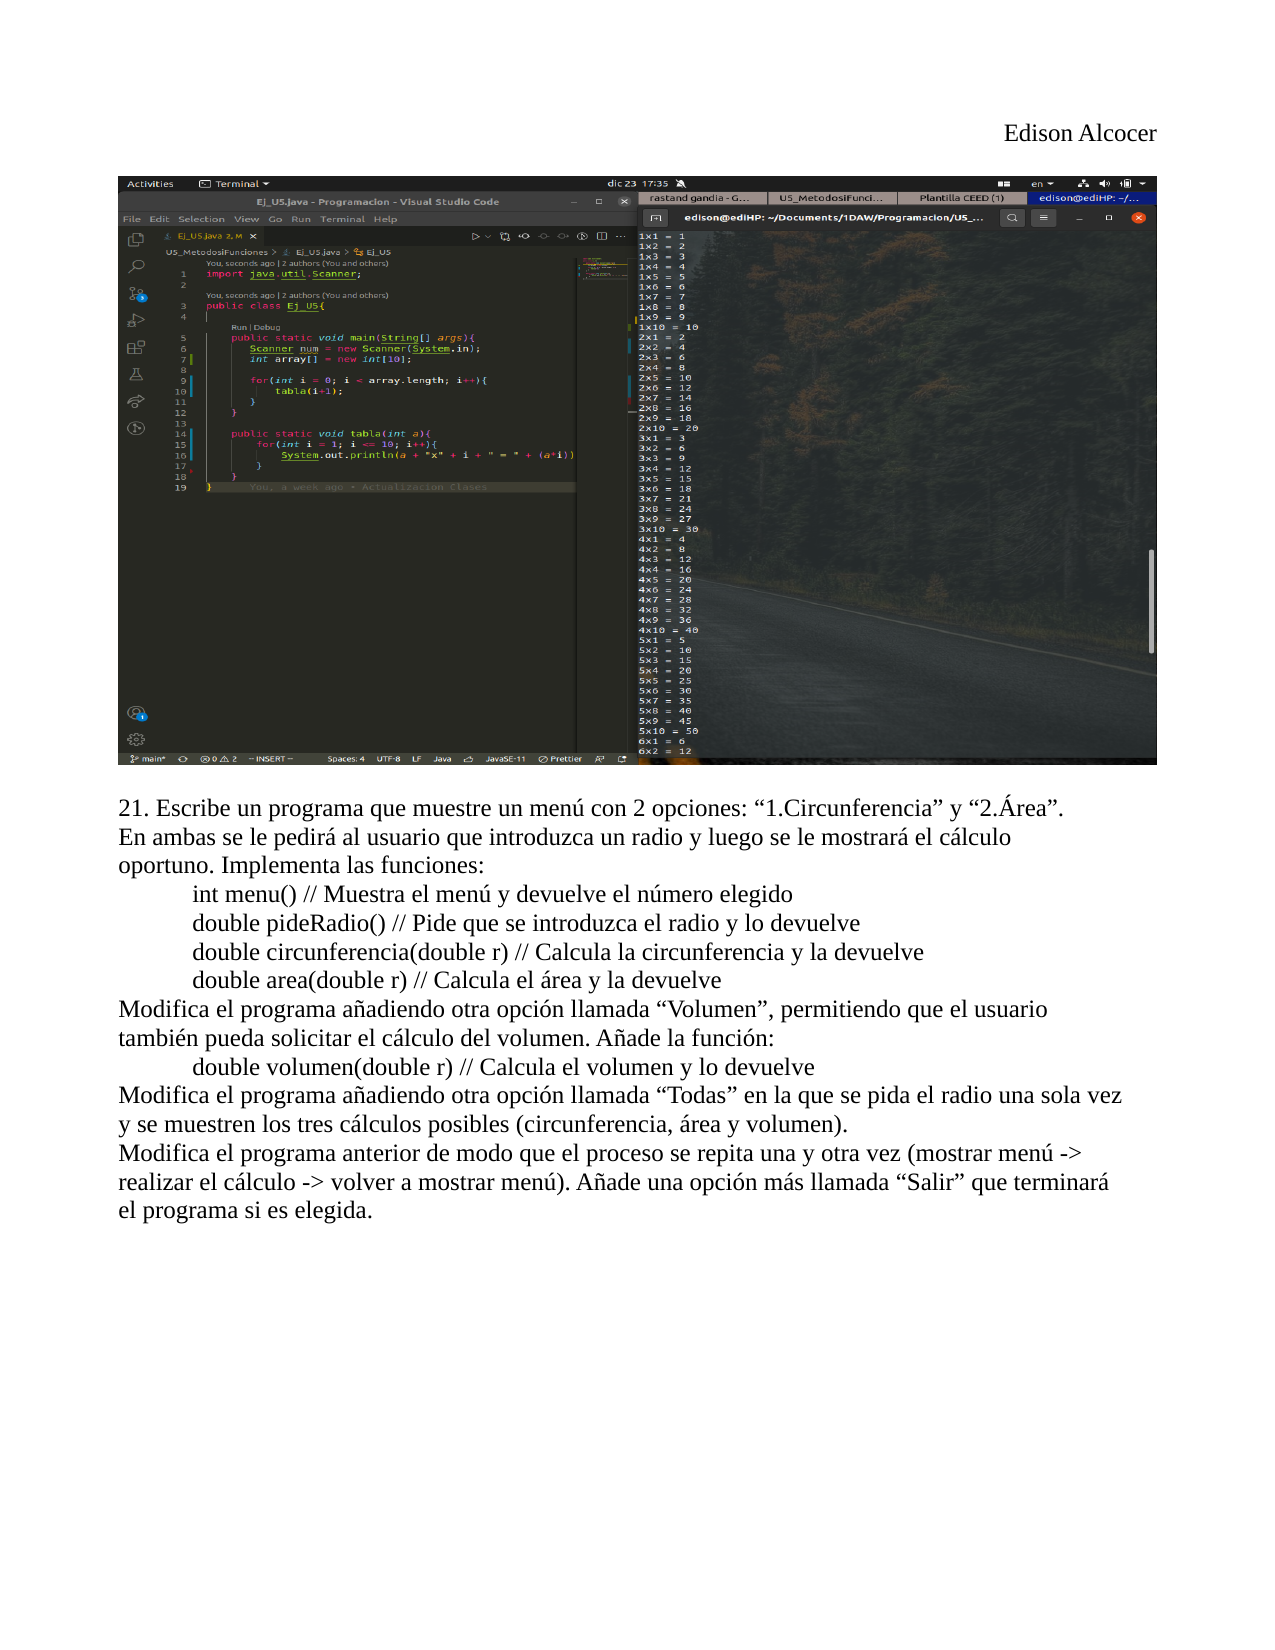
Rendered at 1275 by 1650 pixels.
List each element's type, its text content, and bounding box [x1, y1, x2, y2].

picture [118, 176, 1157, 765]
text Modifica el programa añadiendo otra opción llamada “Todas” en la que se pida el radio una sola vez [118, 1080, 1157, 1109]
text double area(double r) // Calcula el área y la devuelve [118, 965, 1157, 994]
text oportuno. Implementa las funciones: [118, 850, 1157, 879]
text el programa si es elegida. [118, 1195, 1157, 1224]
text también pueda solicitar el cálculo del volumen. Añade la función: [118, 1023, 1157, 1052]
text double circunferencia(double r) // Calcula la circunferencia y la devuelve [118, 937, 1157, 965]
text double volumen(double r) // Calcula el volumen y lo devuelve [118, 1052, 1157, 1080]
text realizar el cálculo -> volver a mostrar menú). Añade una opción más llamada “Salir” que terminará [118, 1167, 1157, 1195]
text 21. Escribe un programa que muestre un menú con 2 opciones: “1.Circunferencia” y “2.Área”. [118, 793, 1157, 822]
text Modifica el programa añadiendo otra opción llamada “Volumen”, permitiendo que el usuario [118, 994, 1157, 1023]
text En ambas se le pedirá al usuario que introduzca un radio y luego se le mostrará el cálculo [118, 822, 1157, 850]
text double pideRadio() // Pide que se introduzca el radio y lo devuelve [118, 908, 1157, 937]
text Modifica el programa anterior de modo que el proceso se repita una y otra vez (mostrar menú -> [118, 1138, 1157, 1167]
text int menu() // Muestra el menú y devuelve el número elegido [118, 879, 1157, 908]
text y se muestren los tres cálculos posibles (circunferencia, área y volumen). [118, 1109, 1157, 1138]
